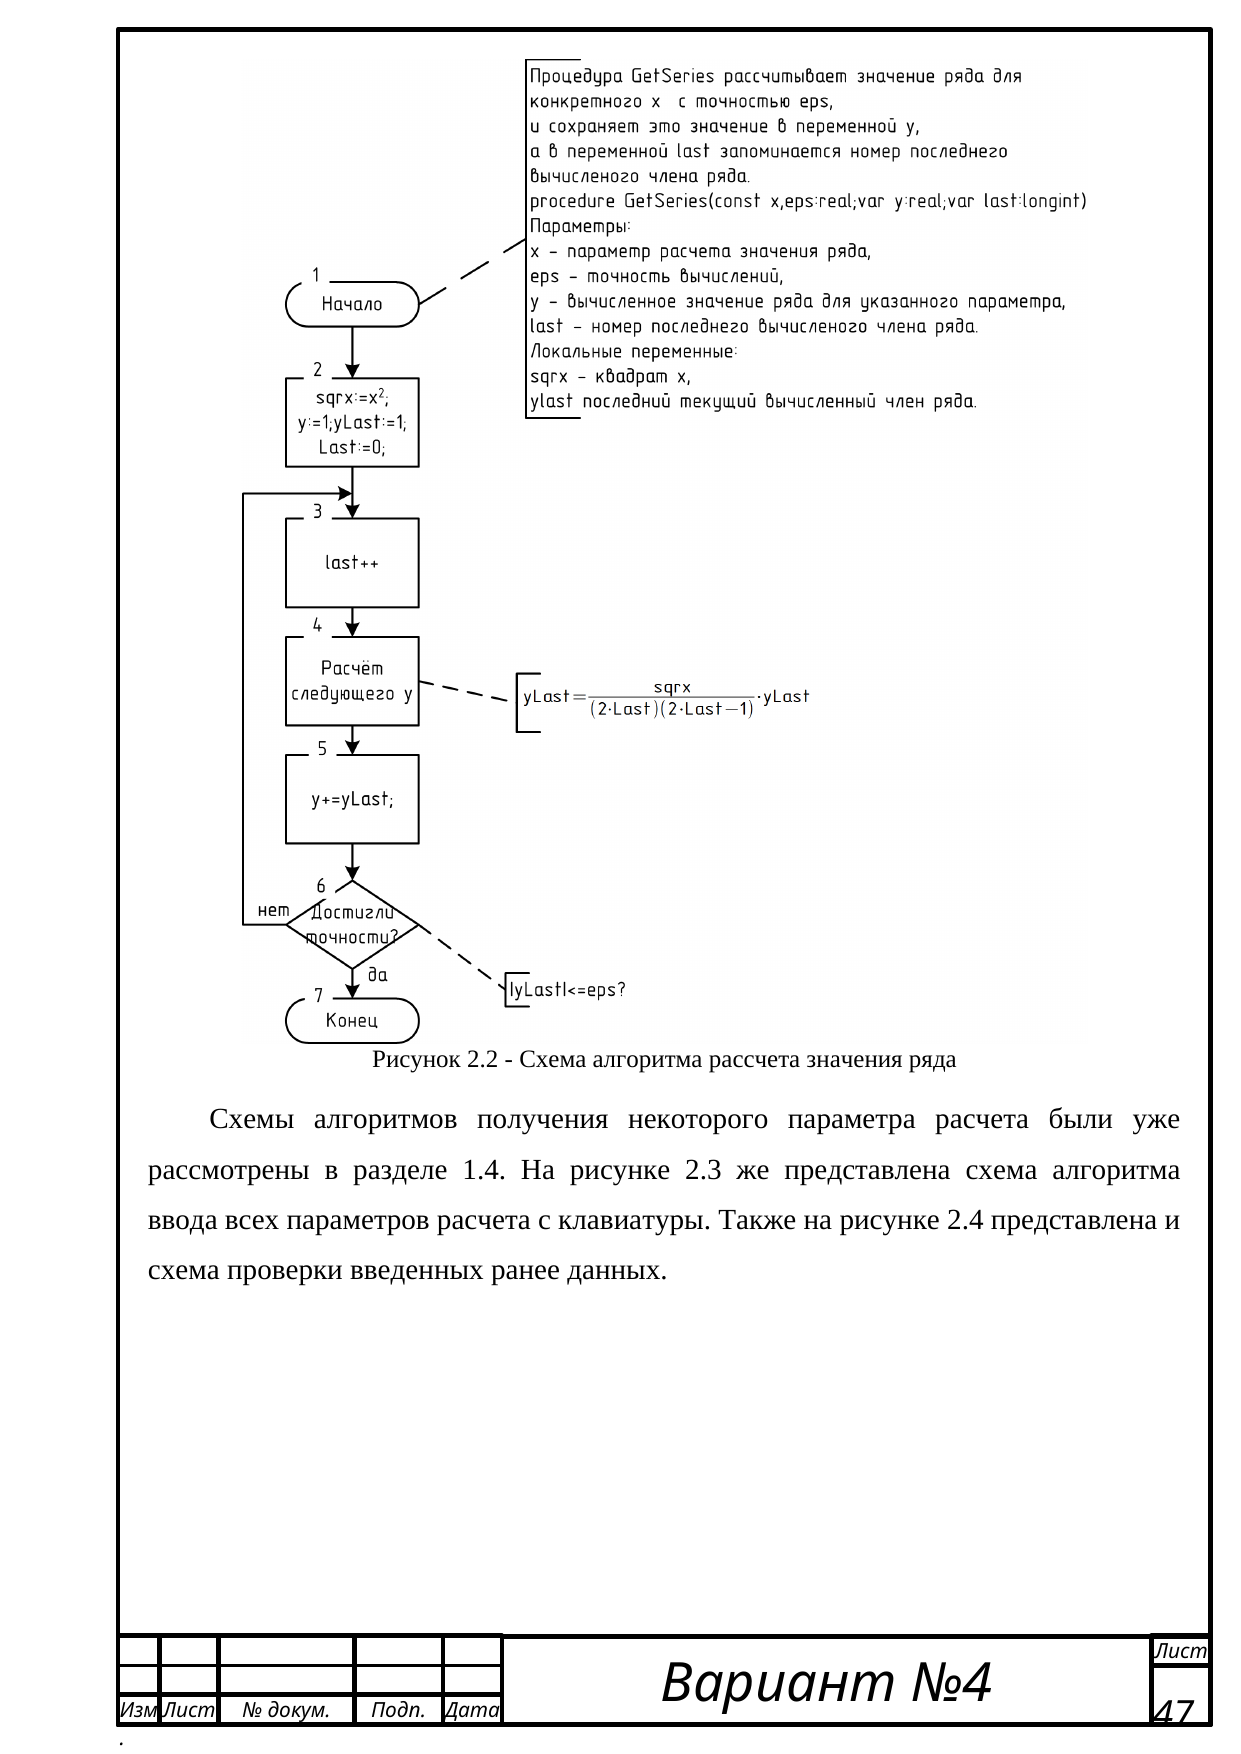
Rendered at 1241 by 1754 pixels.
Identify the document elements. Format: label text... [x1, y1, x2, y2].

text Рисунок 2.2 - Схема алгоритма рассчета значения ряда [148, 1044, 1181, 1073]
picture [241, 59, 1088, 1044]
text Схемы алгоритмов получения некоторого параметра расчета были уже рассмотрены в разделе 1.4. На рисунке 2.3 же представлена схема алгоритма ввода всех параметров расчета с клавиатуры. Также на рисунке 2.4 представлена и схема проверки введенных ранее данных. [148, 1102, 1181, 1286]
